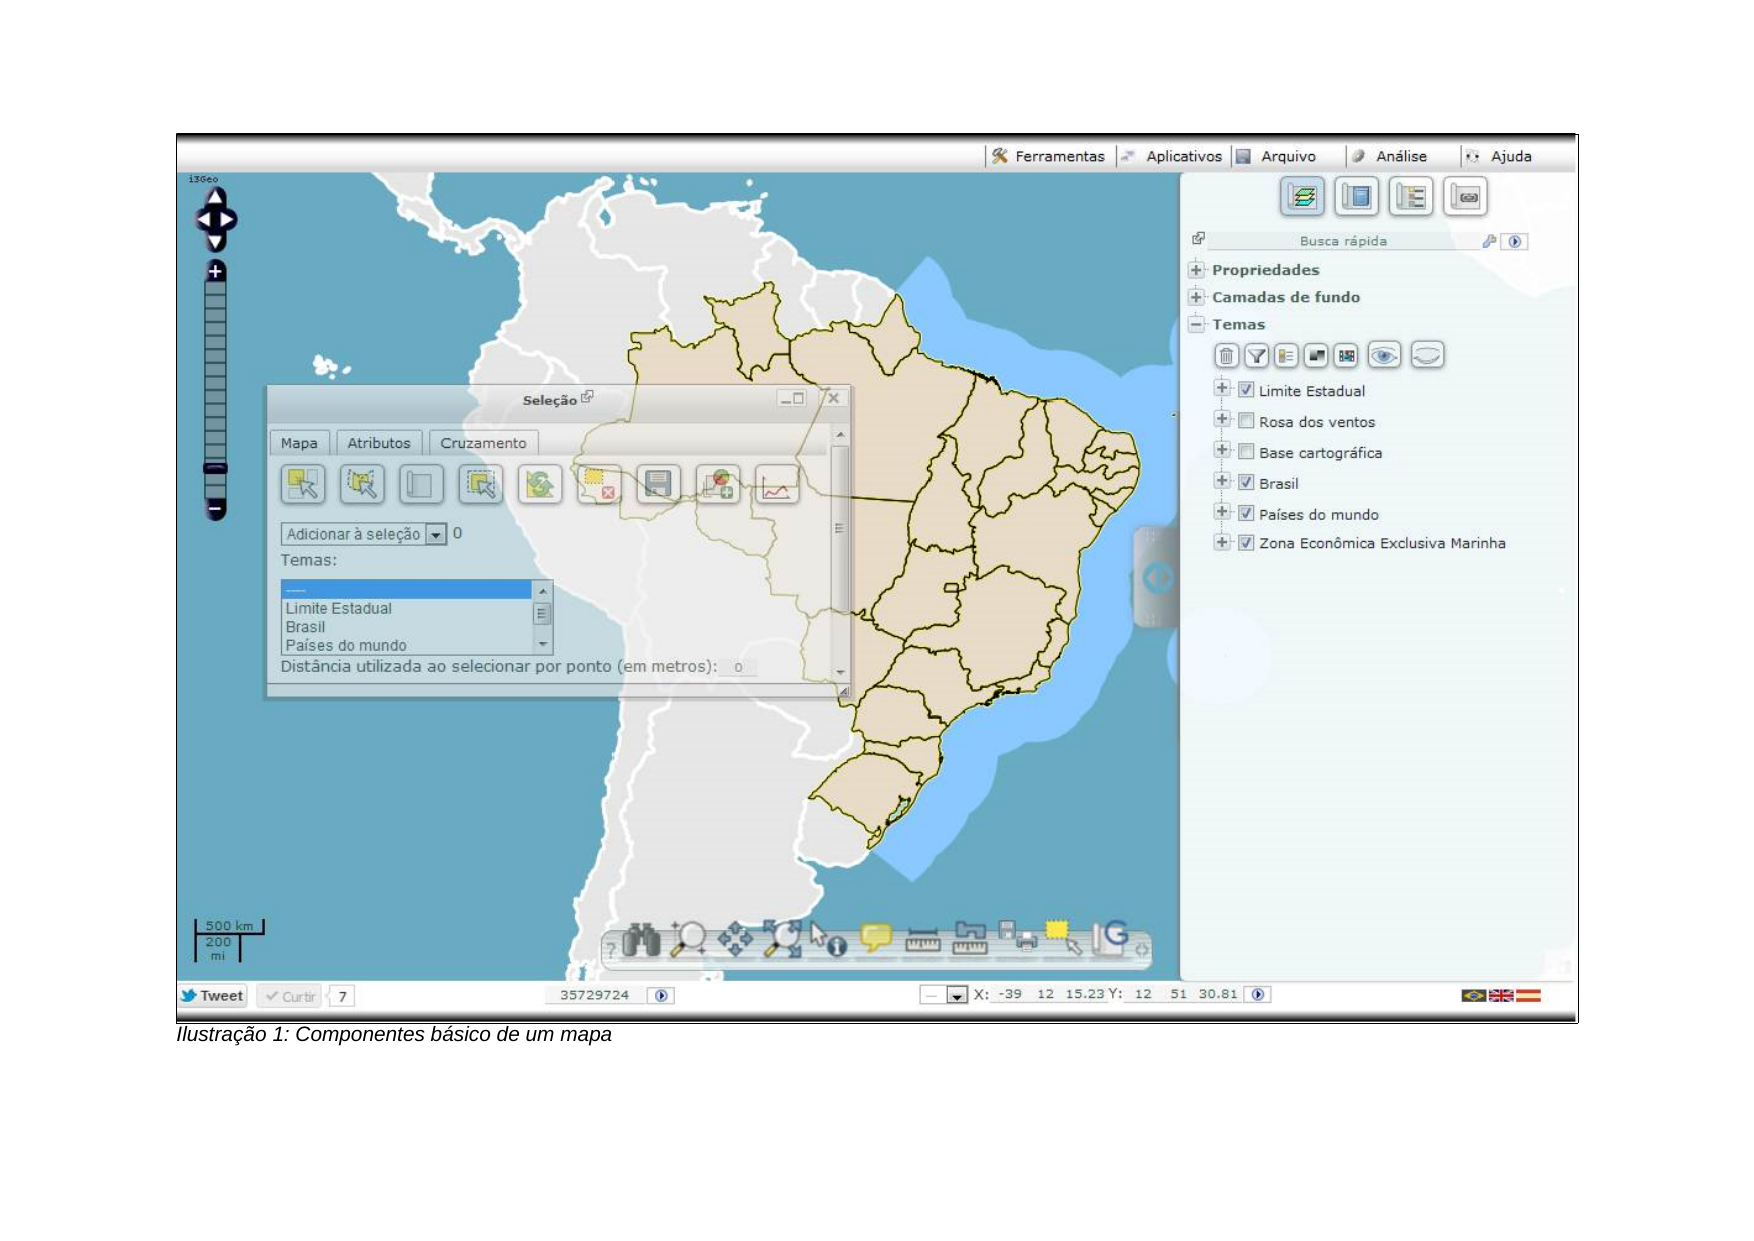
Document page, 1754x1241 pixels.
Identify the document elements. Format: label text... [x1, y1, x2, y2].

text Ilustração 1: Componentes básico de um mapa [176, 1024, 1578, 1046]
picture [177, 135, 1578, 1023]
